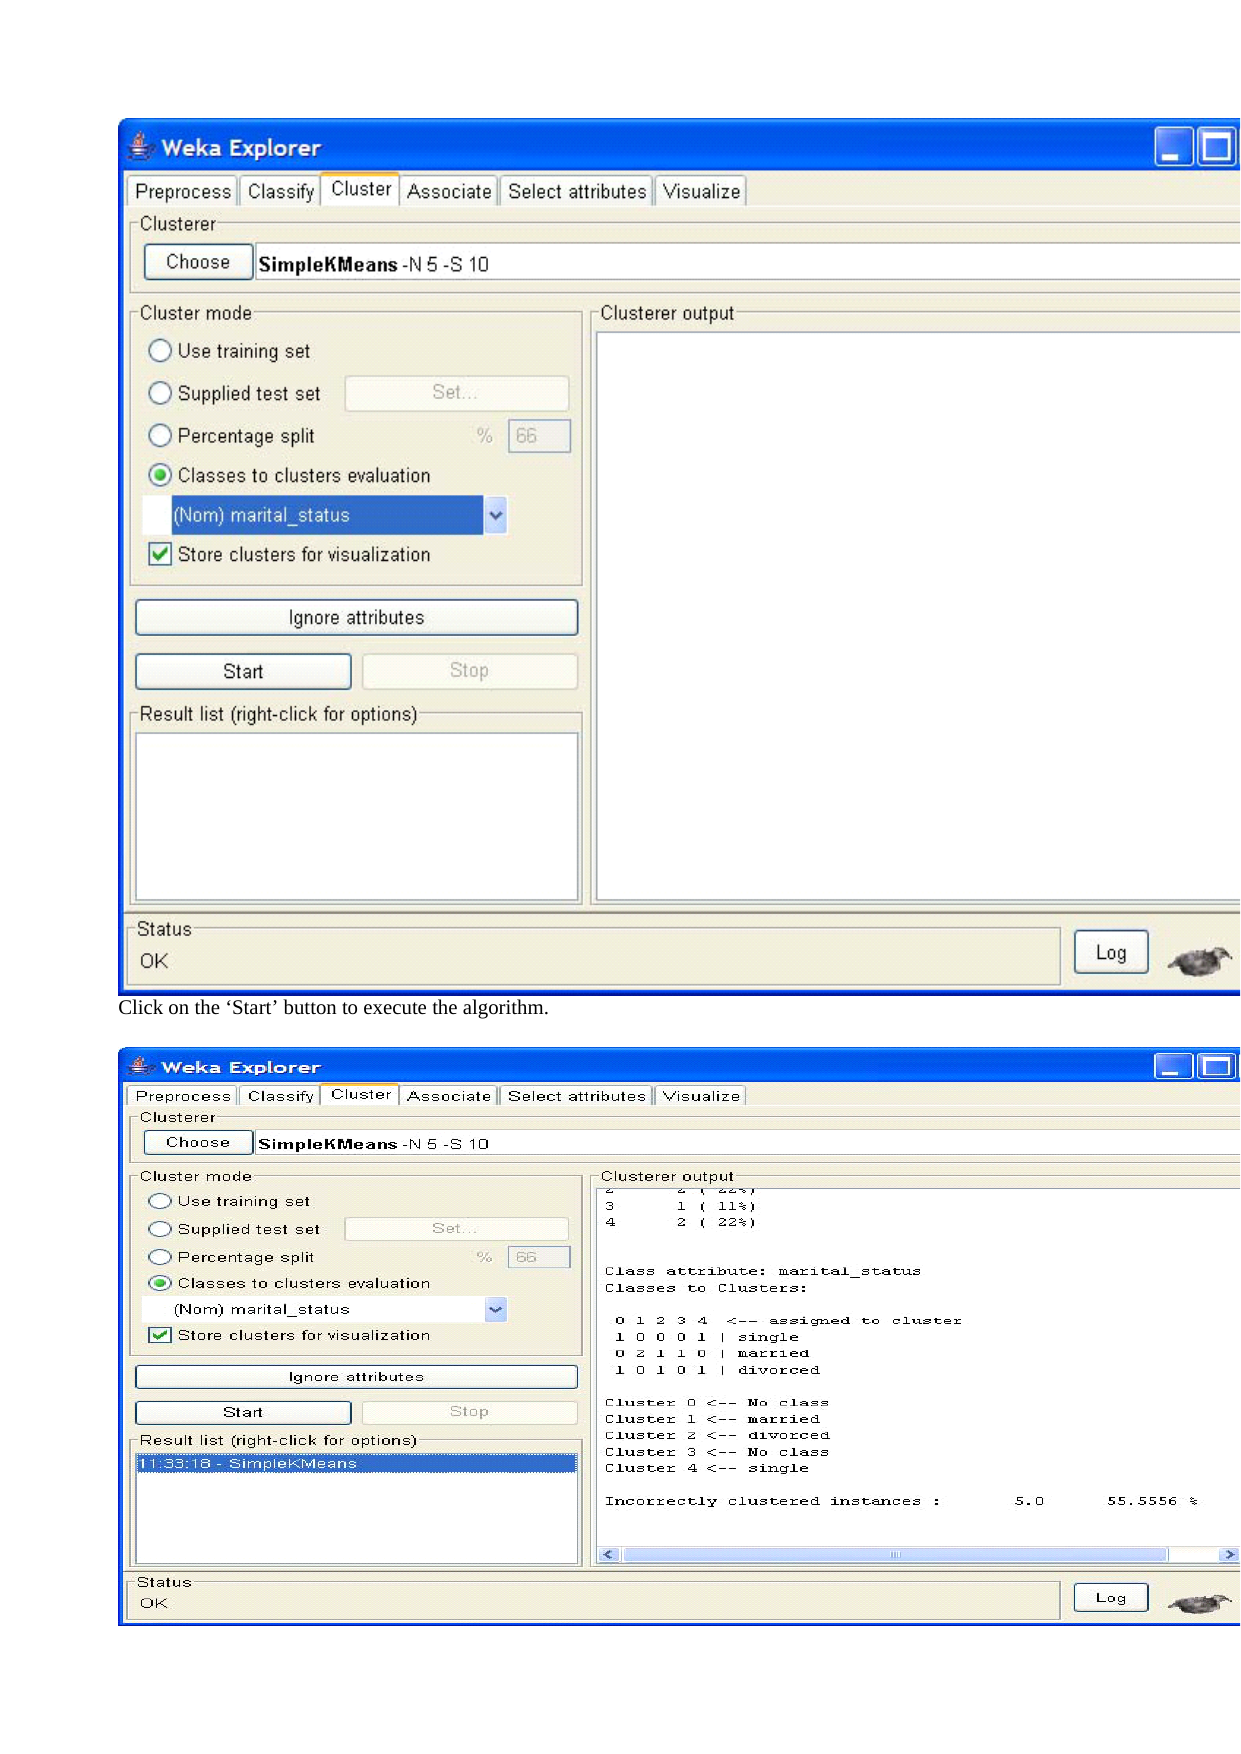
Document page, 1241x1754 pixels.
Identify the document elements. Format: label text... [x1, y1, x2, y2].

text Click on the ‘Start’ button to execute the algorithm. [118, 996, 1122, 1019]
